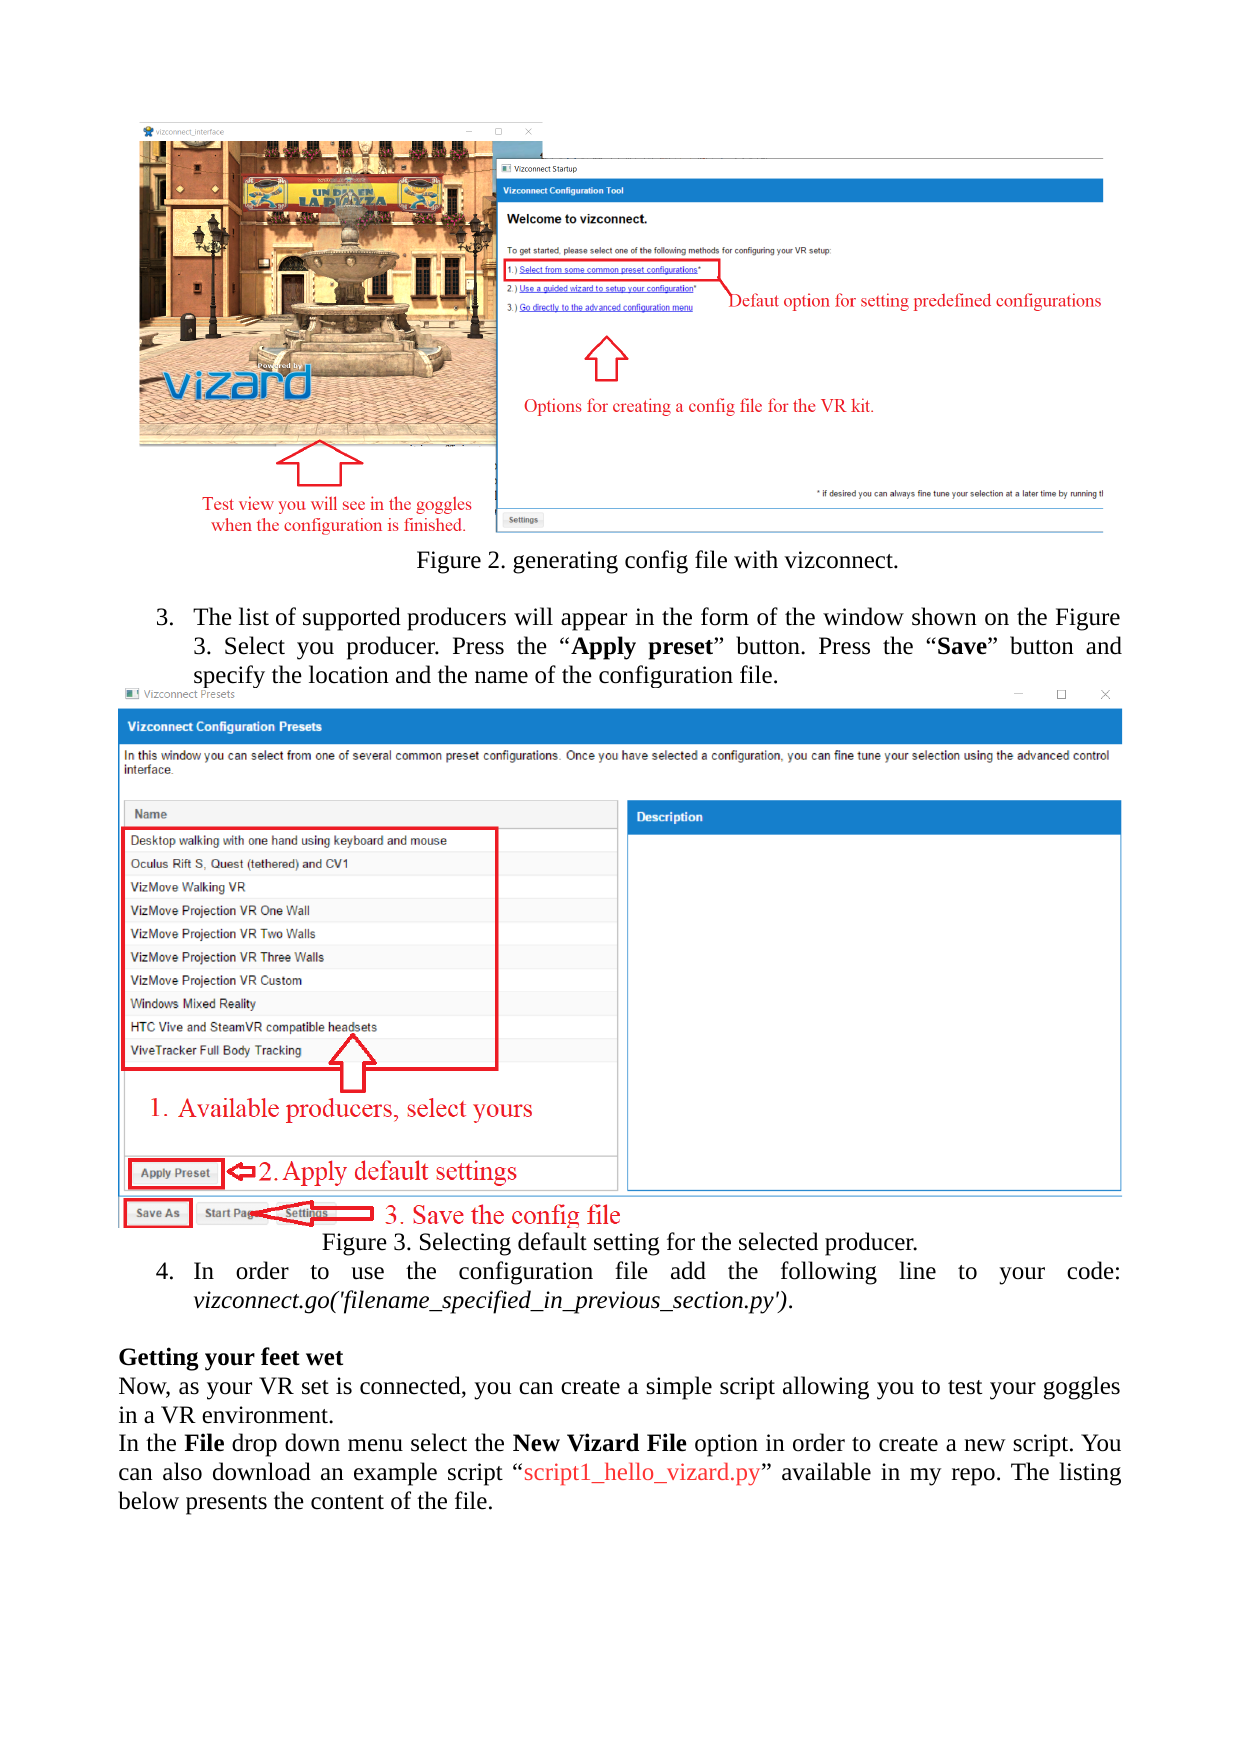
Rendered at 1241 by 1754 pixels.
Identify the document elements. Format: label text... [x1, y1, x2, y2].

list The list of supported produce rs will appear in the form of the window shown on the Figure 3. Select you producer. Press the “Apply preset” button. Press the “Save” button and specify the location and the name of the configuration file. [156, 602, 1122, 688]
picture [118, 688, 1123, 1228]
list Figure 2. generating config file with vizconnect. [156, 118, 1122, 574]
text Now, as your VR set is connected, you can create a simple script allowing you to test your goggles in a VR environment. [118, 1371, 1122, 1428]
text In the File drop down menu select the New Vizard File option in order to create a new script. You can also download an example script “script1_hello_vizard.py” available in my repo. The listing below presents the content of the file. [118, 1428, 1122, 1515]
list In order to use the configuration file add the following line to your code: vizconnect.go('filename_specified_in_previous_section.py'). [156, 1256, 1122, 1313]
text Figure 3. Selecting default setting for the selected producer. [118, 1228, 1122, 1256]
text Getting your feet wet [118, 1342, 1122, 1371]
picture [136, 118, 1104, 545]
